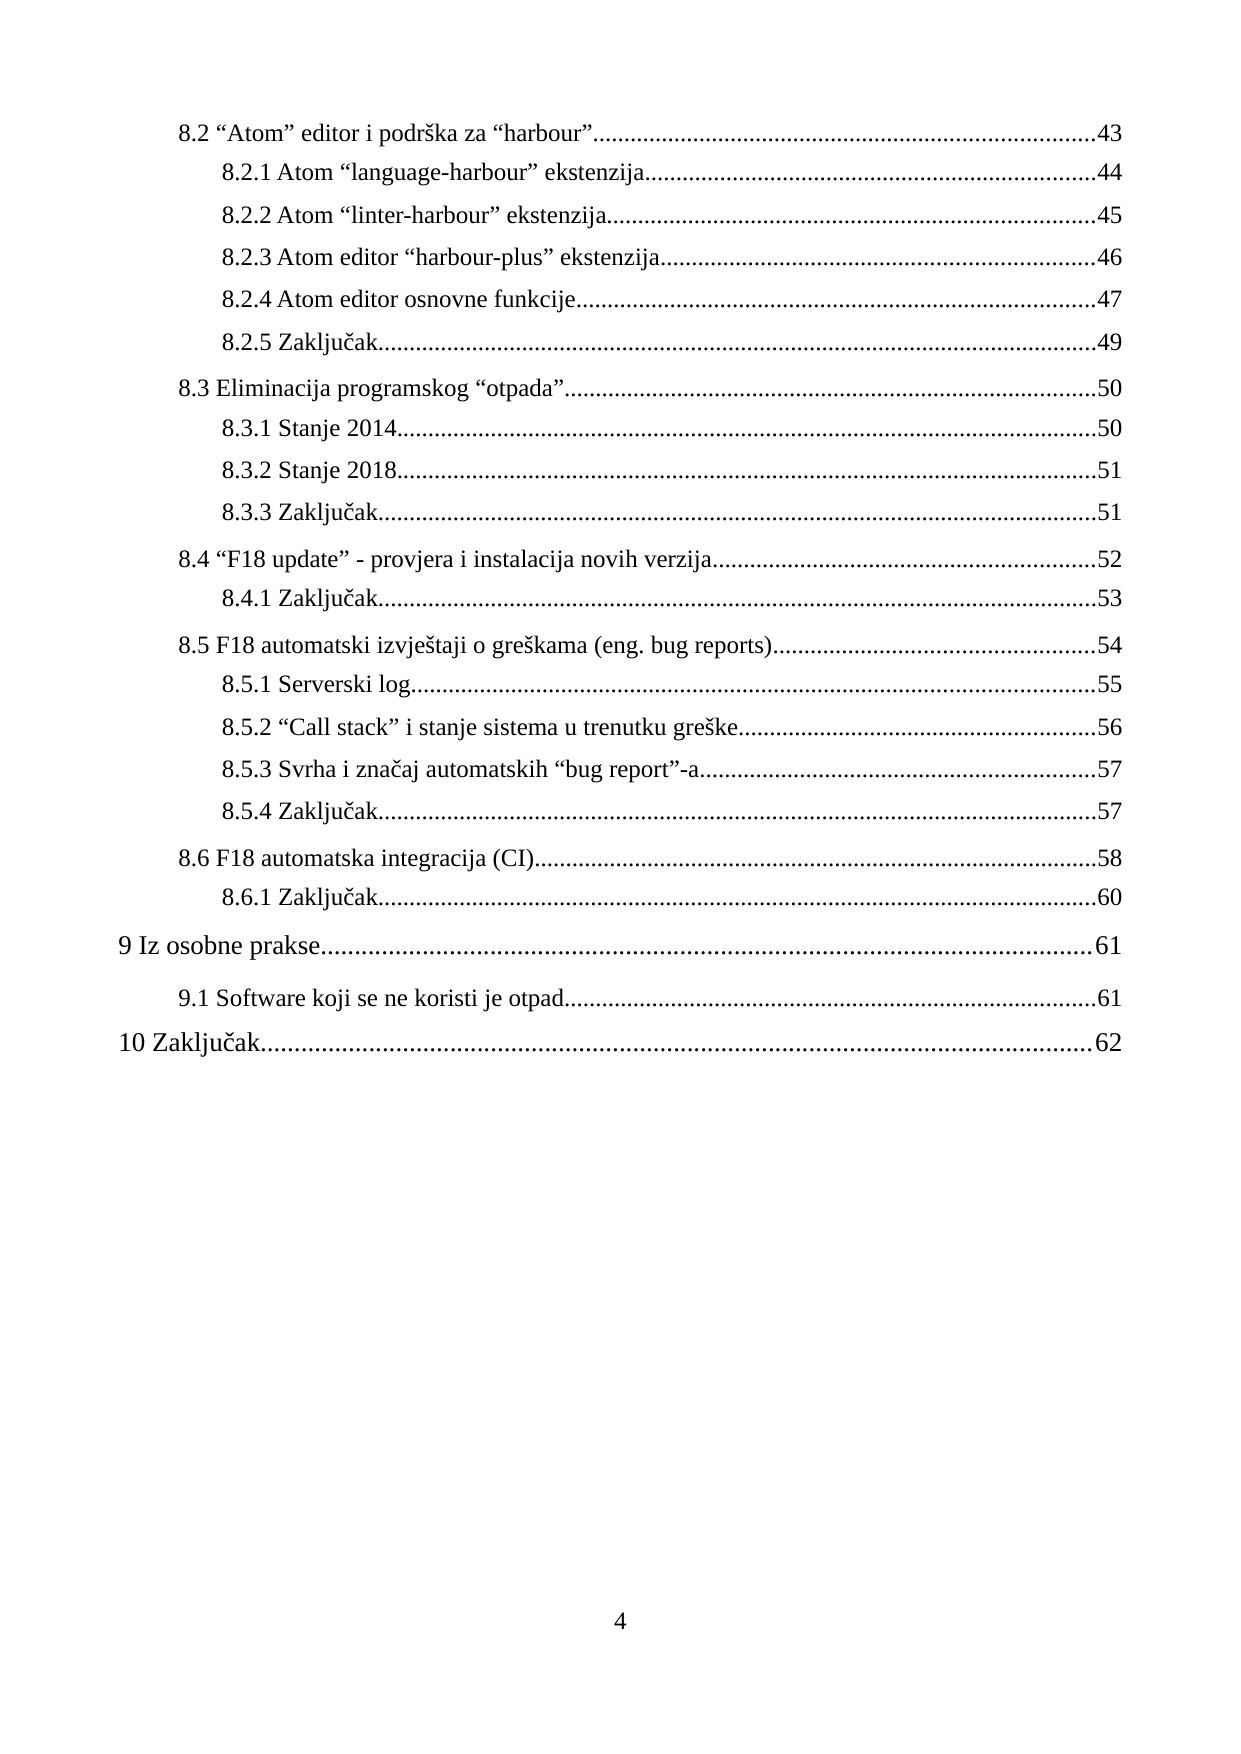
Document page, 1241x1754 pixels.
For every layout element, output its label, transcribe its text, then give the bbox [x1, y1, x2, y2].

subtitle 8.2 “Atom” editor i podrška za “harbour” 43 [178, 118, 1122, 147]
text 8.2.5 Zaključak 49 [222, 327, 1122, 355]
text 8.5.1 Serverski log 55 [222, 669, 1122, 698]
text 8.2.4 Atom editor osnovne funkcije 47 [222, 284, 1122, 313]
text 8.5.3 Svrha i značaj automatskih “bug report”-a 57 [222, 754, 1122, 783]
text 8.3.1 Stanje 2014. 50 [222, 413, 1122, 441]
text 8.6.1 Zaključak 60 [222, 882, 1122, 911]
subtitle 9.1 Software koji se ne koristi je otpad 61 [178, 983, 1122, 1011]
text 8.2.3 Atom editor “harbour-plus” ekstenzija 46 [222, 242, 1122, 271]
subtitle 10 Zaključak 62 [118, 1026, 1122, 1057]
text 8.2.1 Atom “language-harbour” ekstenzija 44 [222, 157, 1122, 186]
subtitle 8.5 F18 automatski izvještaji o greškama (eng. bug reports) 54 [178, 630, 1122, 659]
subtitle 8.6 F18 automatska integracija (CI) 58 [178, 843, 1122, 872]
subtitle 8.4 “F18 update” - provjera i instalacija novih verzija 52 [178, 544, 1122, 573]
text 8.5.2 “Call stack” i stanje sistema u trenutku greške 56 [222, 712, 1122, 740]
text 8.2.2 Atom “linter-harbour” ekstenzija 45 [222, 200, 1122, 228]
text 8.4.1 Zaključak 53 [222, 583, 1122, 612]
text 8.3.3 Zaključak 51 [222, 497, 1122, 526]
text 8.5.4 Zaključak 57 [222, 796, 1122, 825]
text 8.3.2 Stanje 2018. 51 [222, 455, 1122, 484]
subtitle 9 Iz osobne prakse 61 [118, 929, 1122, 960]
subtitle 8.3 Eliminacija programskog “otpada” 50 [178, 373, 1122, 402]
